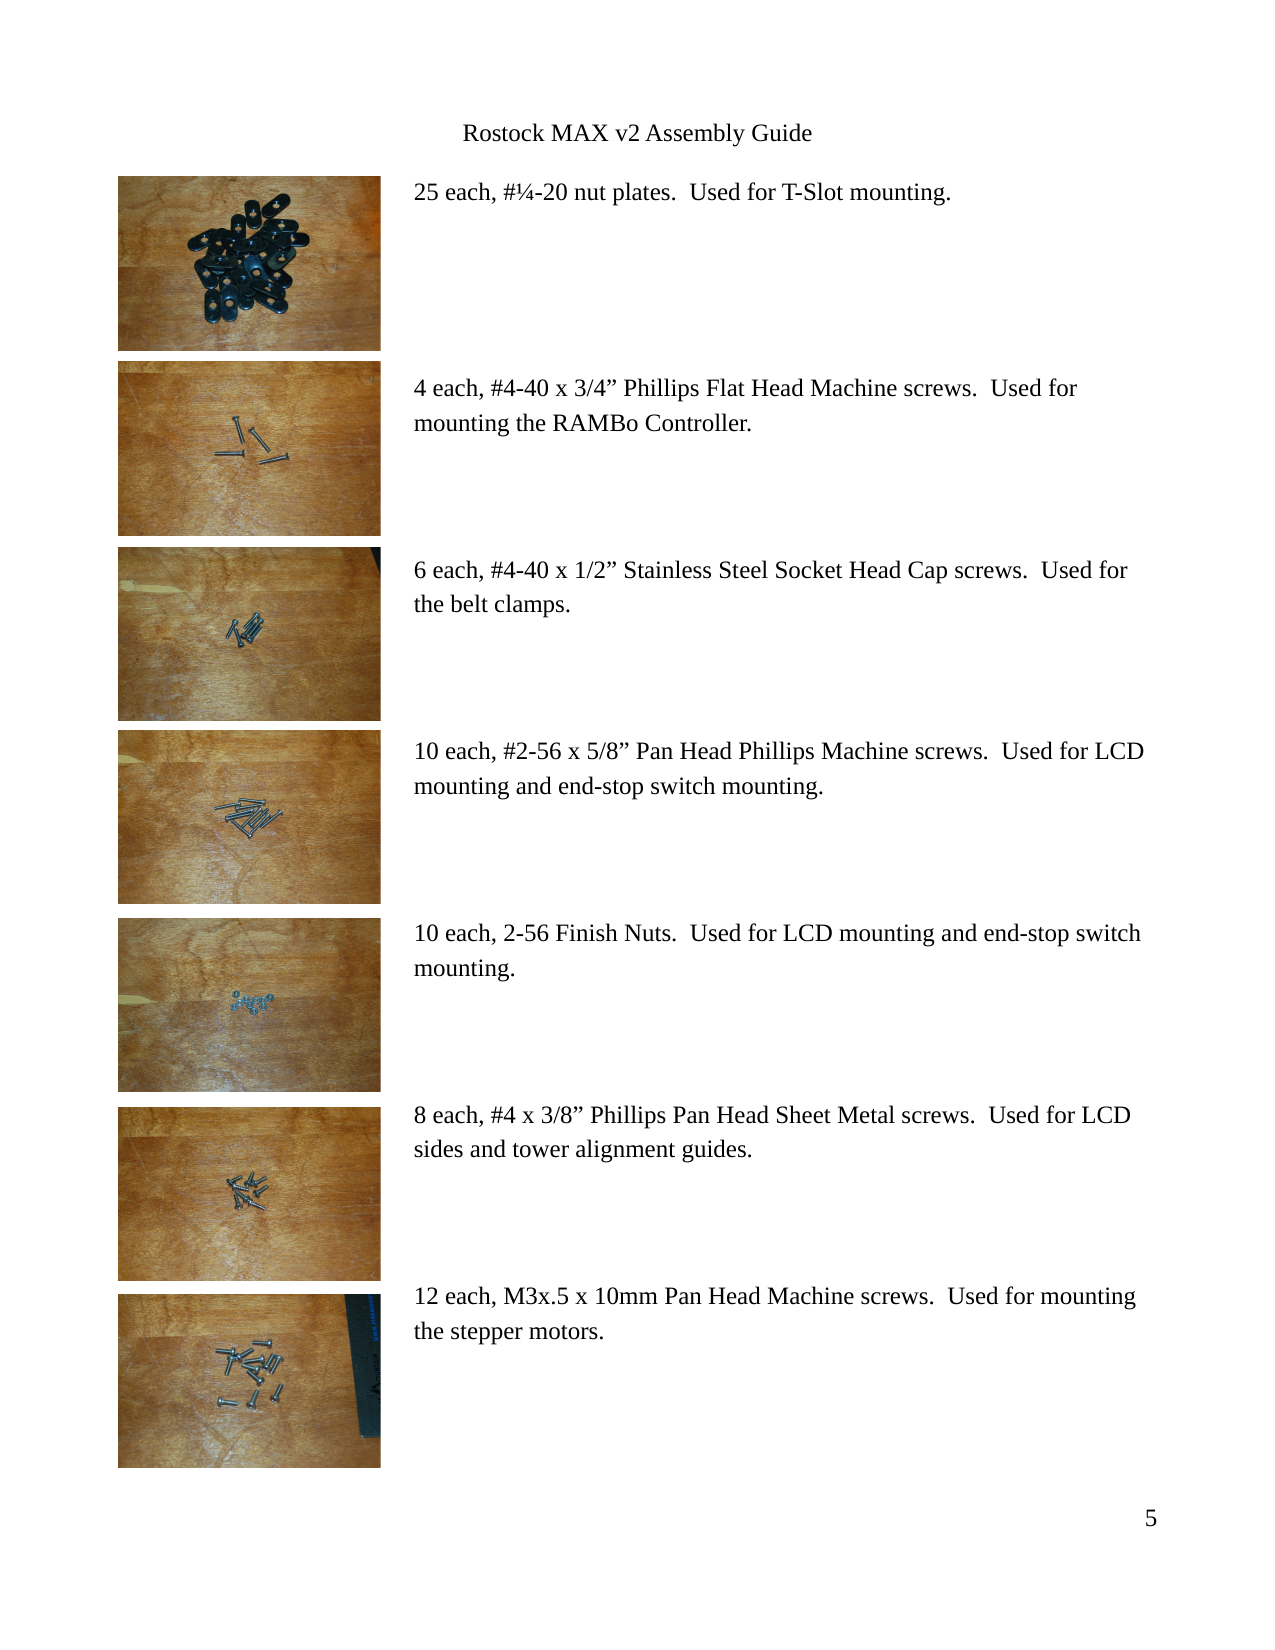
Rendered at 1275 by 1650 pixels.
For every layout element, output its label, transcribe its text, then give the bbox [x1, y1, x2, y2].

picture [118, 730, 381, 904]
picture [118, 918, 381, 1092]
text 10 each, #2-56 x 5/8” Pan Head Phillips Machine screws. Used for LCD mounting and end-stop switch mounting. [381, 736, 1157, 800]
picture [118, 547, 381, 721]
picture [118, 1294, 381, 1468]
text 6 each, #4-40 x 1/2” Stainless Steel Socket Head Cap screws. Used for the belt clamps. [381, 555, 1157, 618]
text 8 each, #4 x 3/8” Phillips Pan Head Sheet Metal screws. Used for LCD sides and tower alignment guides. [118, 1100, 1157, 1163]
picture [118, 1107, 381, 1281]
picture [118, 176, 381, 351]
text 25 each, #¼-20 nut plates. Used for T-Slot mounting. [381, 177, 1157, 206]
text 4 each, #4-40 x 3/4” Phillips Flat Head Machine screws. Used for mounting the RAMBo Controller. [381, 373, 1157, 436]
text 10 each, 2-56 Finish Nuts. Used for LCD mounting and end-stop switch mounting. [381, 918, 1157, 981]
picture [118, 361, 381, 536]
text 12 each, M3x.5 x 10mm Pan Head Machine screws. Used for mounting the stepper motors. [118, 1281, 1157, 1345]
